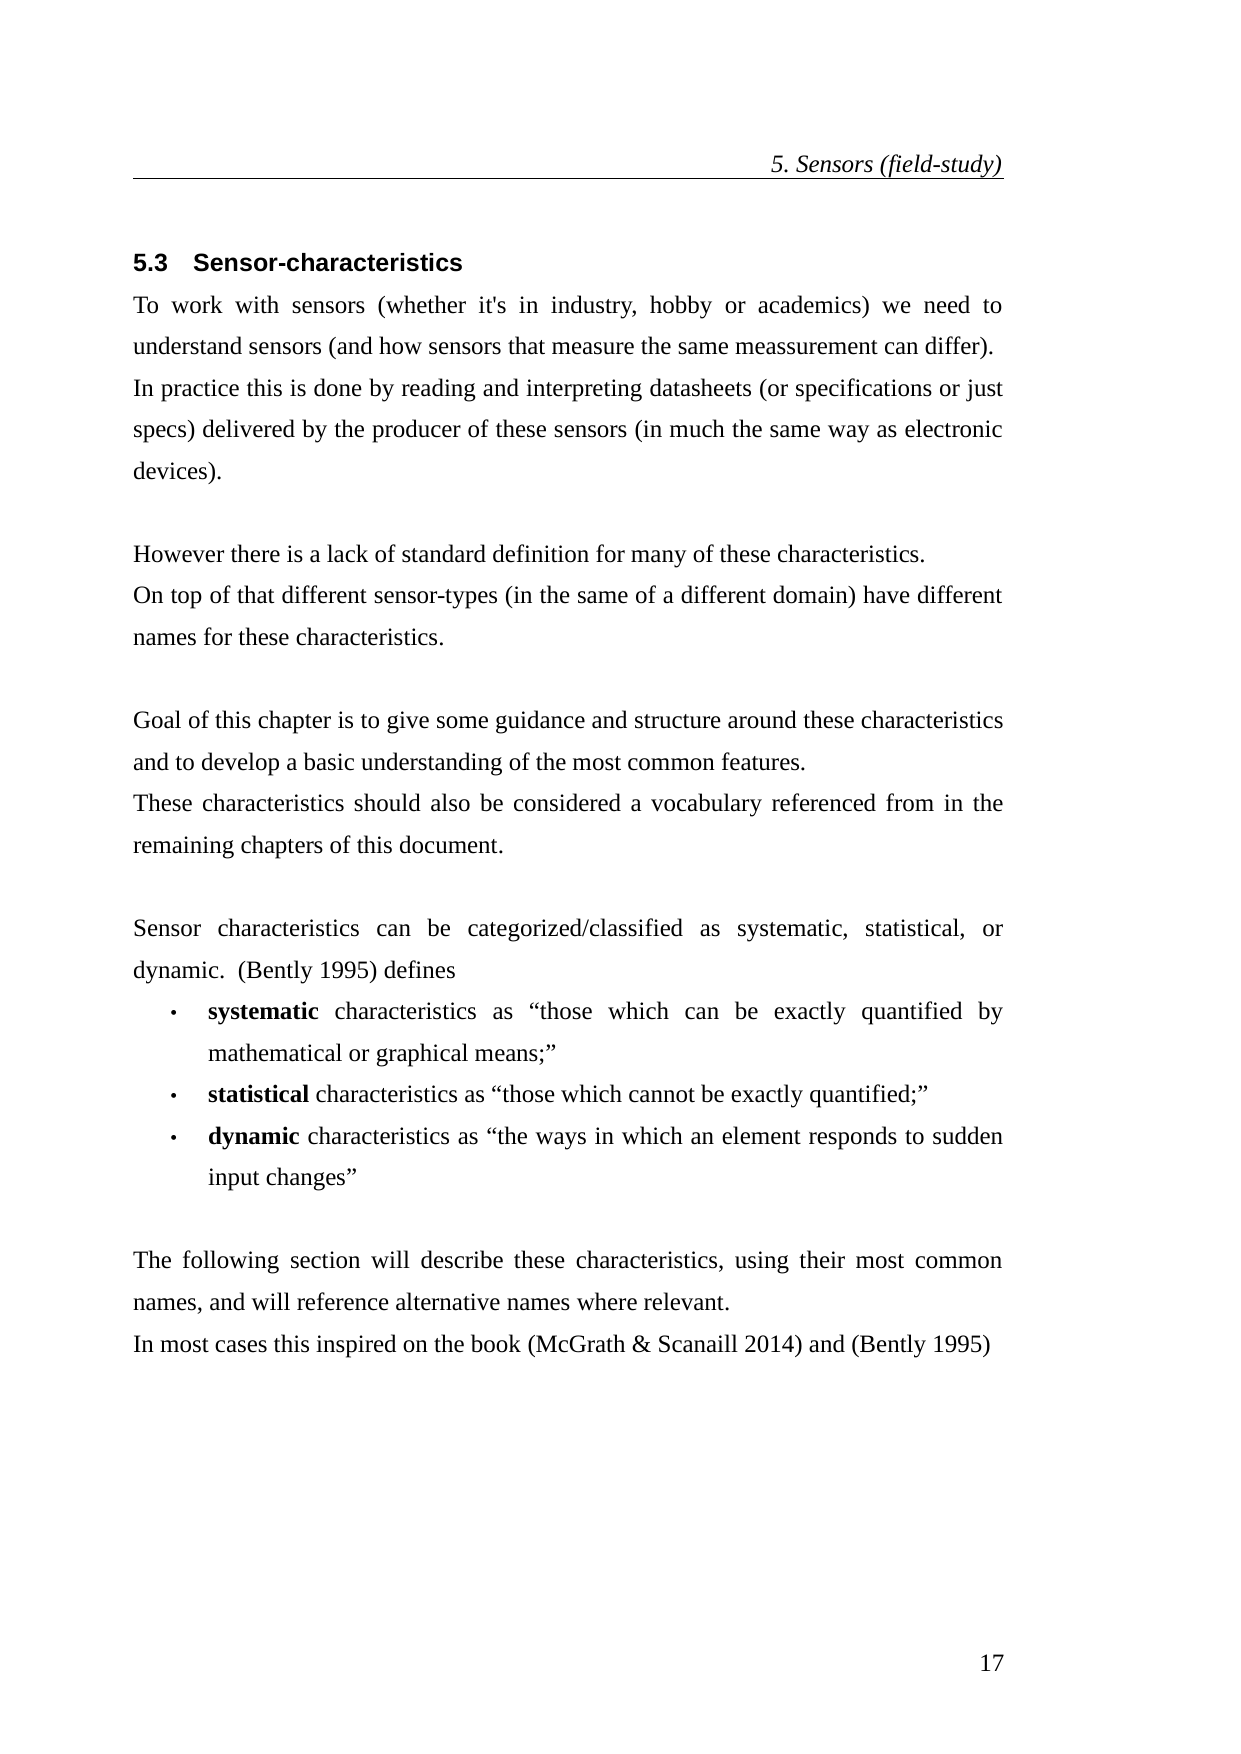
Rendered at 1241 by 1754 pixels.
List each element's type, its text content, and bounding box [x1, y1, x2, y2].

text In practice this is done by reading and interpreting datasheets (or specifications or just specs) delivered by the producer of these sensors (in much the same way as electronic devices). [133, 374, 1004, 485]
list statistical characteristics as “those which cannot be exactly quantified;” [170, 1080, 1004, 1108]
text On top of that different sensor-types (in the same of a different domain) have different names for these characteristics. [133, 582, 1004, 692]
list systematic characteristics as “those which can be exactly quantified by mathematical or graphical means;” [170, 997, 1004, 1067]
text In most cases this inspired on the book (McGrath & Scanaill 2014)⁠ and (Bently 1995) [133, 1330, 1004, 1357]
subtitle Sensor-characteristics [133, 249, 1004, 277]
list dynamic characteristics as “the ways in which an element responds to sudden input changes” [170, 1122, 1004, 1191]
text Sensor characteristics can be categorized/classified as systematic, statistical, or dynamic. (Bently 1995)⁠ defines [133, 914, 1004, 983]
text However there is a lack of standard definition for many of these characteristics. [133, 540, 1004, 568]
text Goal of this chapter is to give some guidance and structure around these characteristics and to develop a basic understanding of the most common features. [133, 706, 1004, 776]
text To work with sensors (whether it's in industry, hobby or academics) we need to understand sensors (and how sensors that measure the same meassurement can differ). [133, 291, 1004, 360]
text These characteristics should also be considered a vocabulary referenced from in the remaining chapters of this document. [133, 789, 1004, 859]
text The following section will describe these characteristics, using their most common names, and will reference alternative names where relevant. [133, 1247, 1004, 1316]
